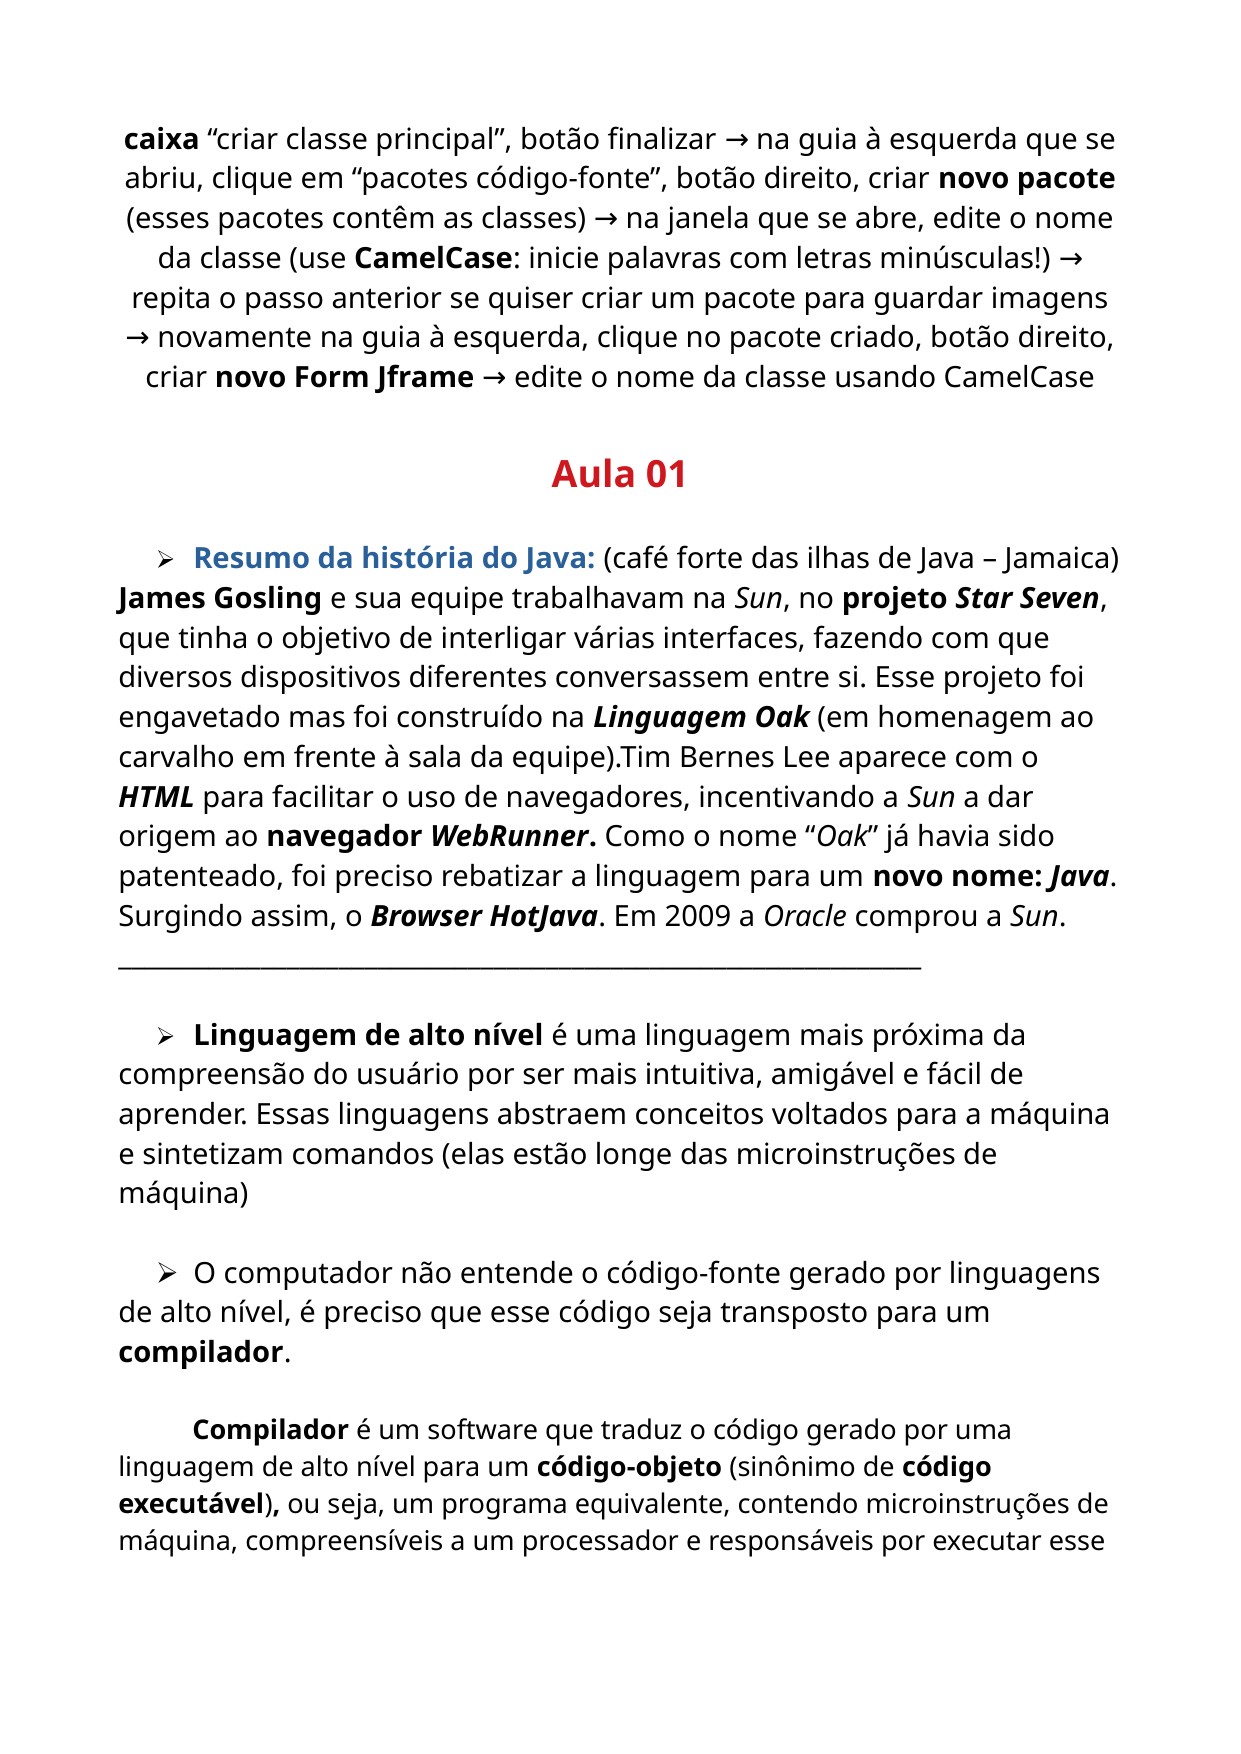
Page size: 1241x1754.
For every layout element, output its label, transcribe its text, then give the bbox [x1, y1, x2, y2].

text ______________________________________________________________ [118, 934, 1122, 974]
list O computador não entende o código-fonte gerado por linguagens [156, 1252, 1122, 1292]
text James Gosling e sua equipe trabalhavam na Sun, no projeto Star Seven, que tinha o objetivo de interligar várias interfaces, fazendo com que diversos dispositivos diferentes conversassem entre si. Esse projeto foi engavetado mas foi construído na Linguagem Oak (em homenagem ao carvalho em frente à sala da equipe).Tim Bernes Lee aparece com o HTML para facilitar o uso de navegadores, incentivando a Sun a dar origem ao navegador WebRunner. Como o nome “Oak” já havia sido patenteado, foi preciso rebatizar a linguagem para um novo nome: Java. Surgindo assim, o Browser HotJava. Em 2009 a Oracle comprou a Sun. [118, 577, 1122, 934]
text de alto nível, é preciso que esse código seja transposto para um compilador. [118, 1292, 1122, 1371]
list Resumo da história do Java: (café forte das ilhas de Java – Jamaica) [156, 538, 1122, 577]
list Linguagem de alto nível é uma linguagem mais próxima da [156, 1014, 1122, 1054]
text caixa “criar classe principal”, botão finalizar → na guia à esquerda que se abriu, clique em “pacotes código-fonte”, botão direito, criar novo pacote (esses pacotes contêm as classes) → na janela que se abre, edite o nome da classe (use CamelCase: inicie palavras com letras minúsculas!) → repita o passo anterior se quiser criar um pacote para guardar imagens → novamente na guia à esquerda, clique no pacote criado, botão direito, criar novo Form Jframe → edite o nome da classe usando CamelCase [118, 118, 1122, 396]
text Aula 01 [118, 447, 1122, 498]
text Compilador é um software que traduz o código gerado por uma linguagem de alto nível para um código-objeto (sinônimo de código executável), ou seja, um programa equivalente, contendo microinstruções de máquina, compreensíveis a um processador e responsáveis por executar esse [118, 1411, 1122, 1558]
text compreensão do usuário por ser mais intuitiva, amigável e fácil de aprender. Essas linguagens abstraem conceitos voltados para a máquina e sintetizam comandos (elas estão longe das microinstruções de máquina) [118, 1054, 1122, 1212]
